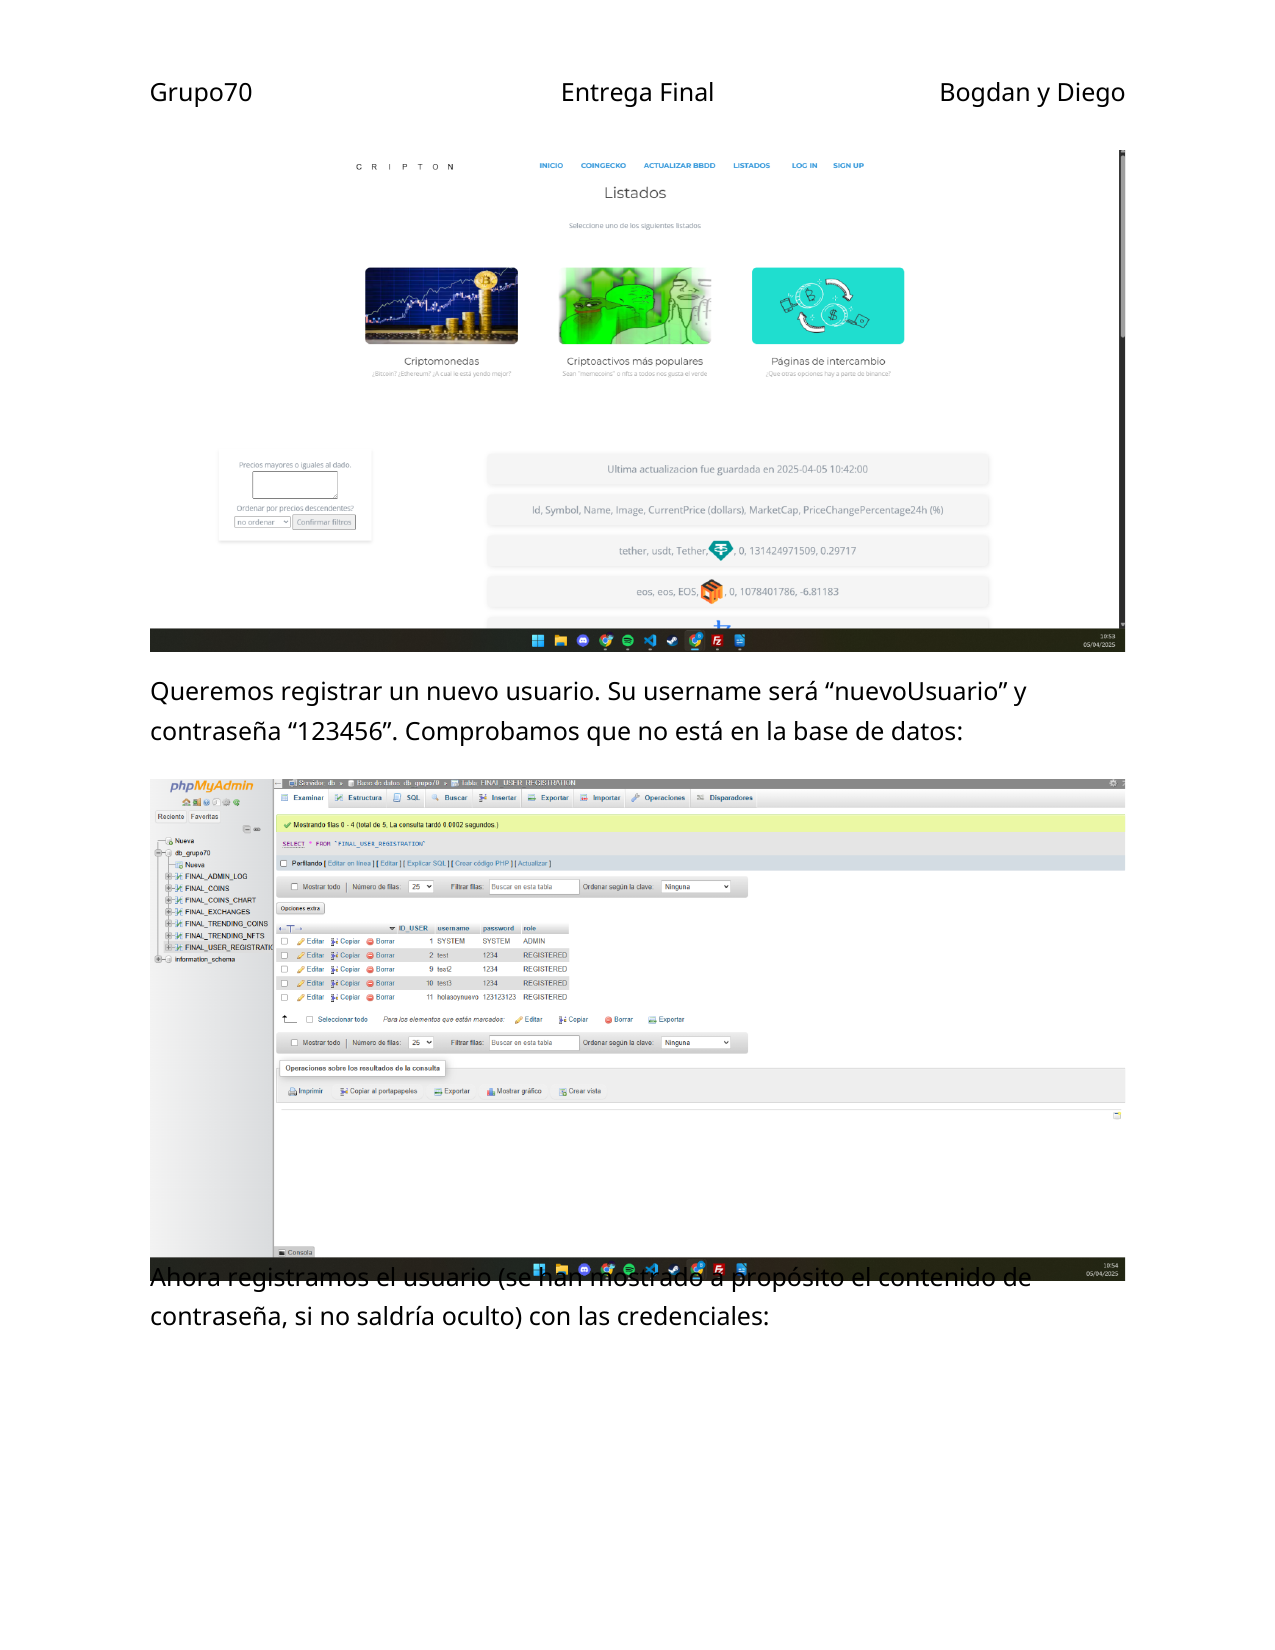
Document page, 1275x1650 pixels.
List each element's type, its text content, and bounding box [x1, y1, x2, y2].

text Queremos registrar un nuevo usuario. Su username será “nuevoUsuario” y contraseña “123456”. Comprobamos que no está en la base de datos: Ahora registramos el usuario (se han mostrado a propósito el contenido de contraseña, si no saldría oculto) con las credenciales: [150, 674, 1125, 779]
text Queremos registrar un nuevo usuario. Su username será “nuevoUsuario” y contraseña “123456”. Comprobamos que no está en la base de datos: Ahora registramos el usuario (se han mostrado a propósito el contenido de contraseña, si no saldría oculto) con las credenciales: [150, 1281, 1125, 1333]
